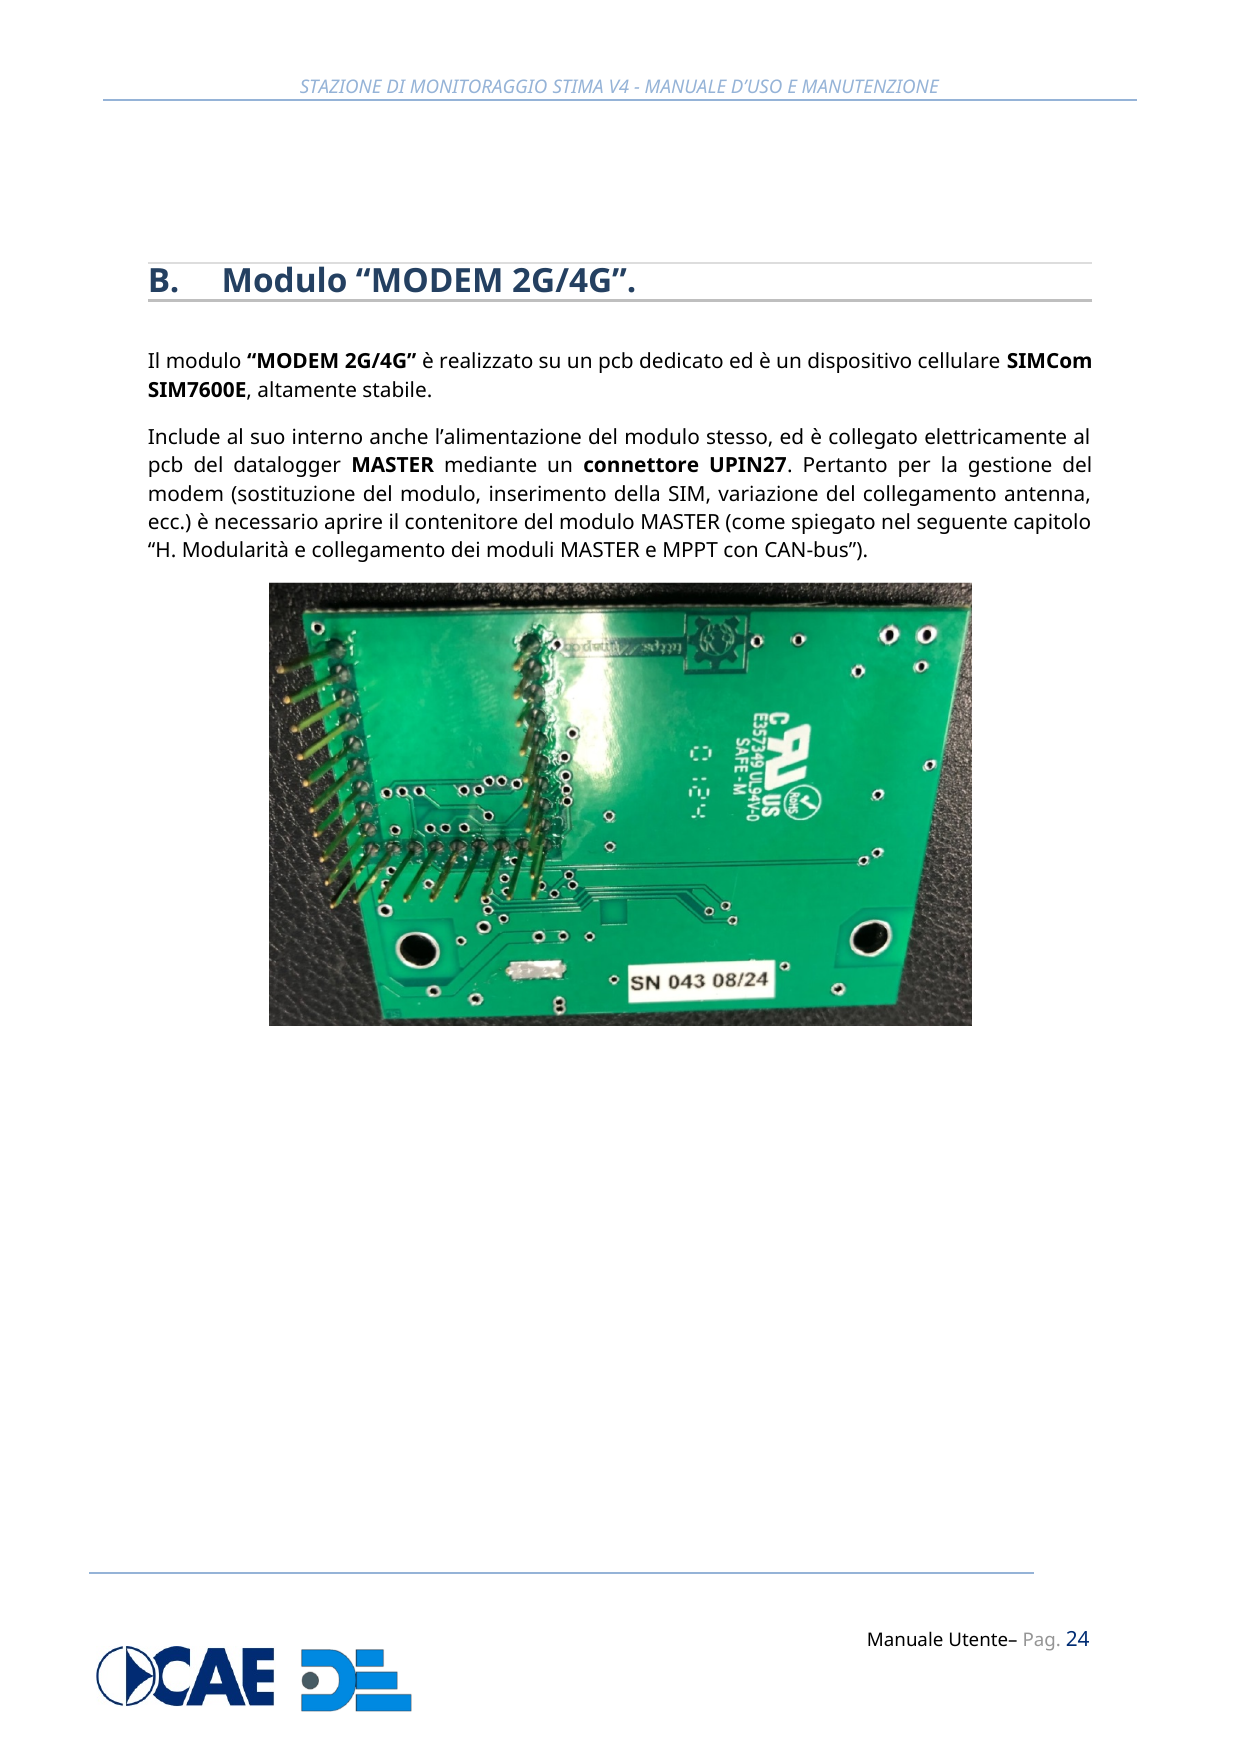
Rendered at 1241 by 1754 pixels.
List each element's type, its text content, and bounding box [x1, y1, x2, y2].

text Include al suo interno anche l’alimentazione del modulo stesso, ed è collegato elettricamente al pcb del datalogger MASTER mediante un connettore UPIN27. Pertanto per la gestione del modem (sostituzione del modulo, inserimento della SIM, variazione del collegamento antenna, ecc.) è necessario aprire il contenitore del modulo MASTER (come spiegato nel seguente capitolo “H. Modularità e collegamento dei moduli MASTER e MPPT con CAN-bus”). [148, 422, 1092, 564]
text Il modulo “MODEM 2G/4G” è realizzato su un pcb dedicato ed è un dispositivo cellulare SIMCom SIM7600E, altamente stabile. [148, 346, 1092, 403]
list Modulo “MODEM 2G/4G”. [148, 264, 1092, 299]
